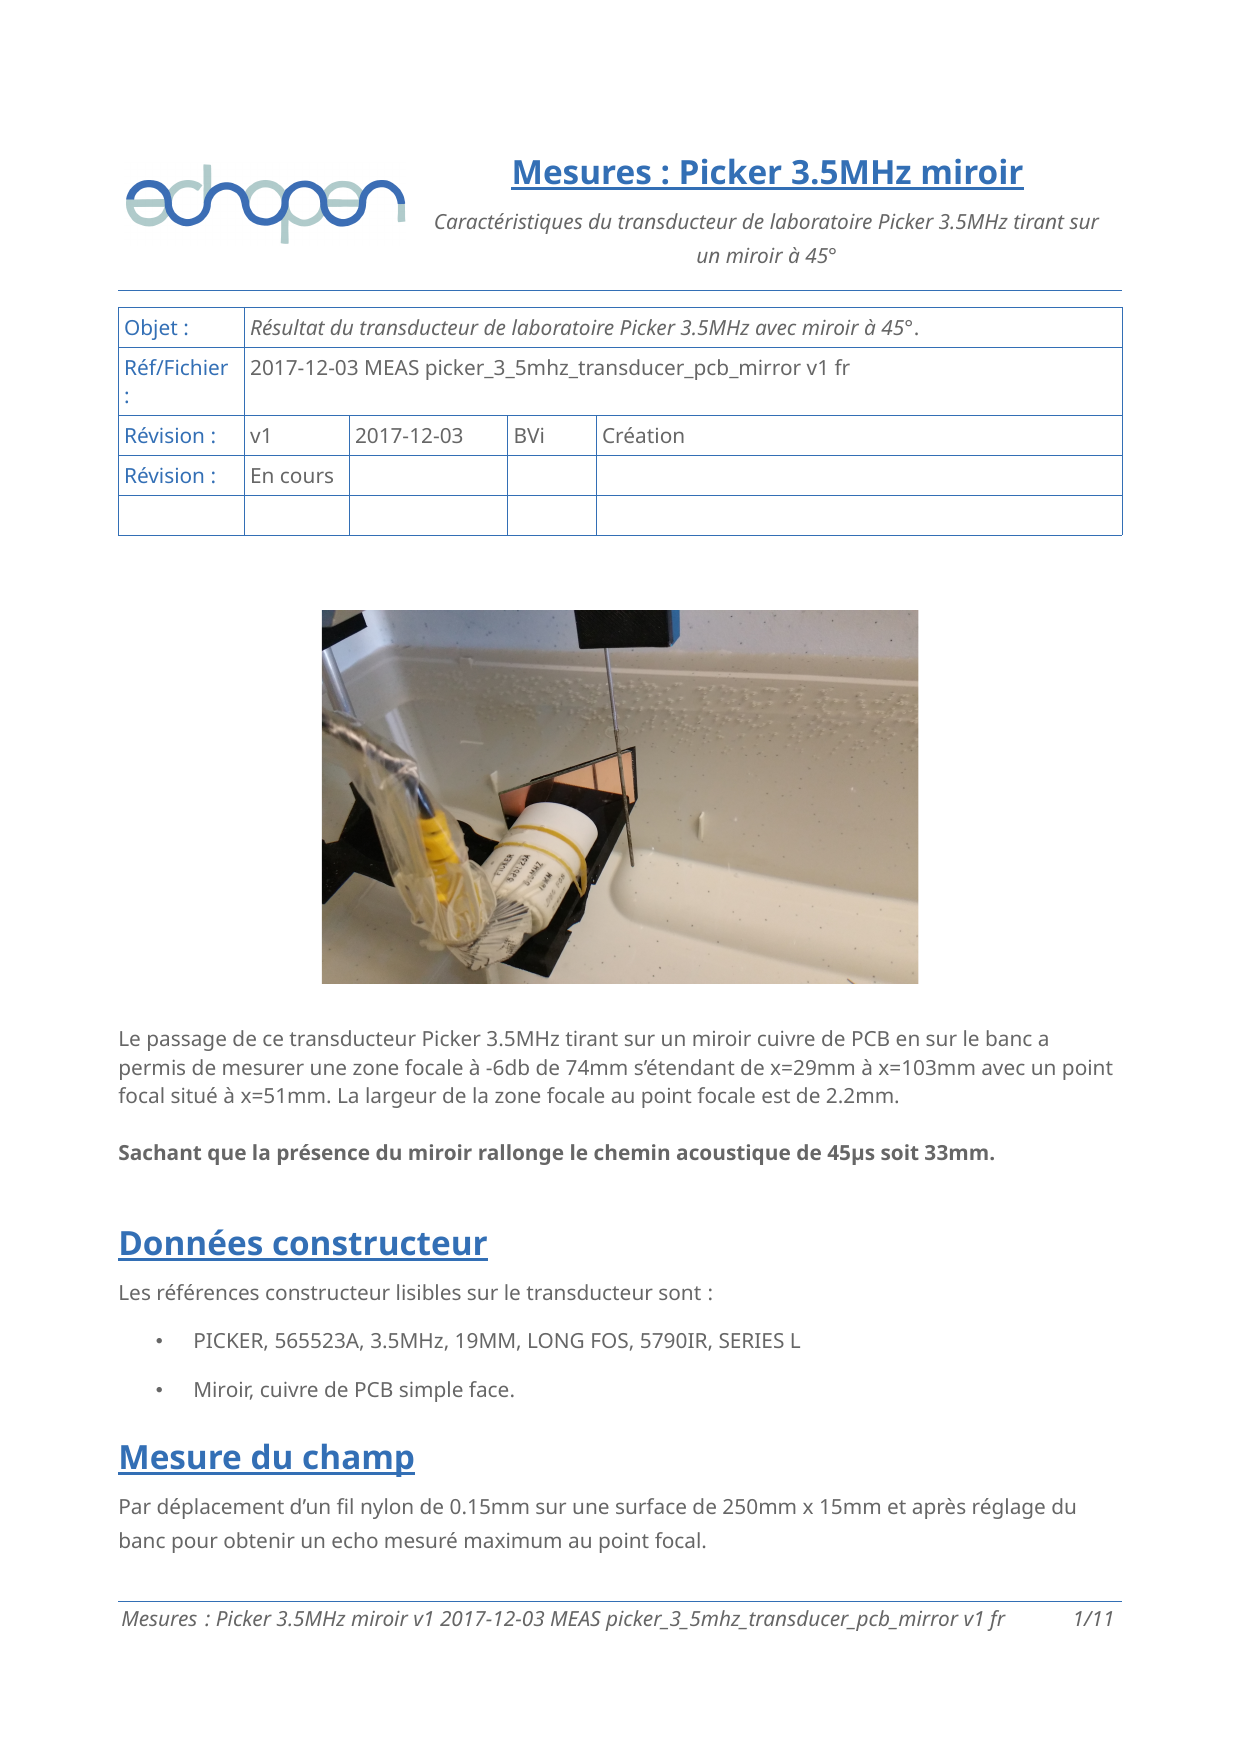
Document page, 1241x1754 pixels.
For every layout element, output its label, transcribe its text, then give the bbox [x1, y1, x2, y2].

list PICKER, 565523A, 3.5MHz, 19MM, LONG FOS, 5790IR, SERIES L [156, 1326, 1122, 1355]
list Miroir, cuivre de PCB simple face. [156, 1375, 1122, 1403]
picture [499, 610, 919, 934]
text Par déplacement d’un fil nylon de 0.15mm sur une surface de 250mm x 15mm et après réglage du banc pour obtenir un echo mesuré maximum au point focal. [118, 1492, 1122, 1554]
picture [123, 162, 407, 246]
subtitle Données constructeur [118, 1220, 1122, 1265]
subtitle Mesure du champ [118, 1434, 1122, 1479]
text Sachant que la présence du miroir rallonge le chemin acoustique de 45µs soit 33mm. [118, 1138, 1122, 1166]
text Les références constructeur lisibles sur le transducteur sont : [118, 1278, 1122, 1306]
text Le passage de ce transducteur Picker 3.5MHz tirant sur un miroir cuivre de PCB en sur le banc a permis de mesurer une zone focale à -6db de 74mm s’étendant de x=29mm à x=103mm avec un point focal situé à x=51mm. La largeur de la zone focale au point focale est de 2.2mm. [118, 1024, 1122, 1109]
